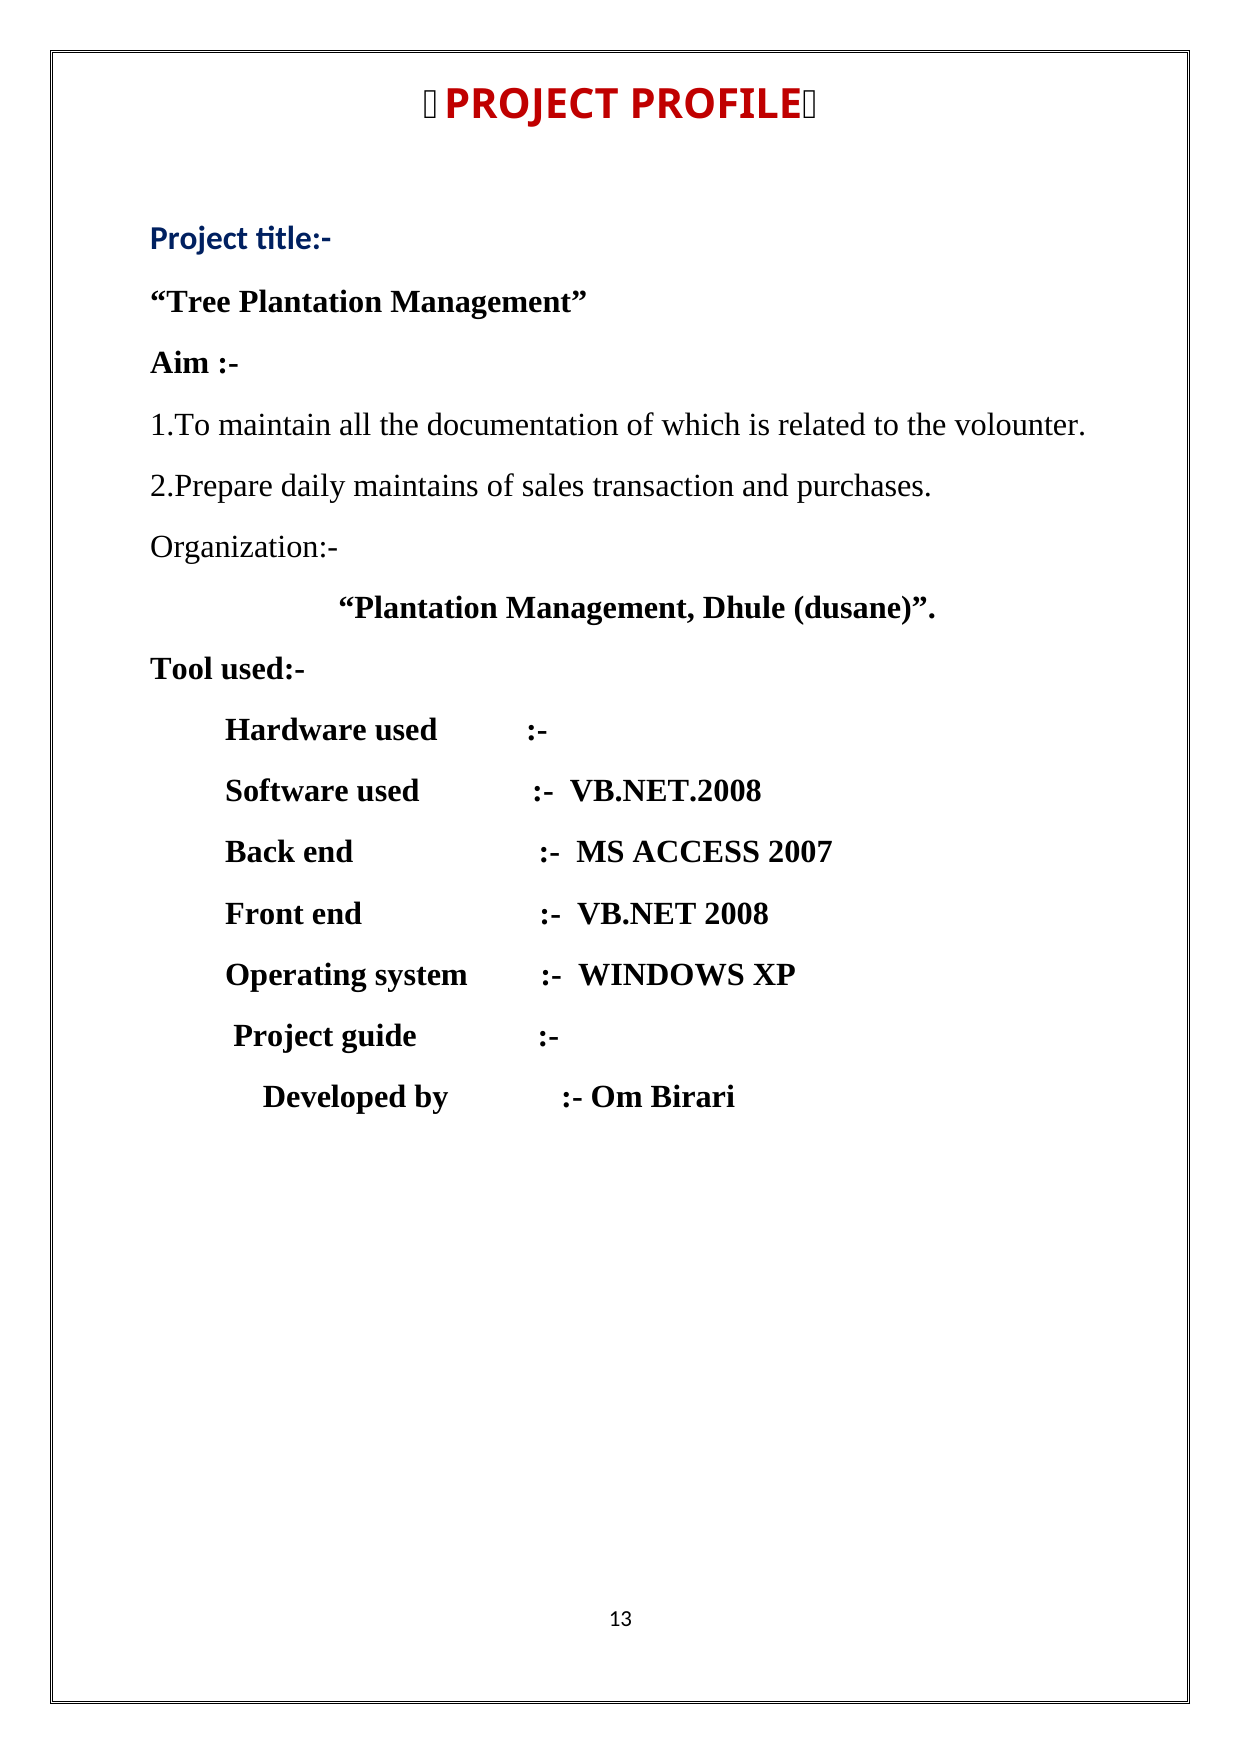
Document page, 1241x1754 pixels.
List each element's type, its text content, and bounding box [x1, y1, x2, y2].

text Back end :- MS ACCESS 2007 [225, 833, 1090, 870]
text 2.Prepare daily maintains of sales transaction and purchases. [150, 466, 1090, 503]
text Operating system :- WINDOWS XP [225, 955, 1090, 992]
text “Plantation Management, Dhule (dusane)”. [225, 588, 1090, 625]
text Hardware used :- [225, 711, 1090, 748]
text Software used :- VB.NET.2008 [225, 772, 1090, 809]
text  PROJECT PROFILE [150, 74, 1090, 131]
text Project guide :- [225, 1016, 1090, 1053]
text Aim :- [150, 344, 1090, 381]
text Project title:- [150, 217, 1090, 258]
text “Tree Plantation Management” [150, 282, 1090, 319]
text Organization:- [150, 527, 1090, 564]
text Developed by :- Om Birari [150, 1077, 1090, 1114]
text Front end :- VB.NET 2008 [225, 894, 1090, 931]
text Tool used:- [150, 649, 1090, 686]
text 1.To maintain all the documentation of which is related to the volounter. [150, 405, 1090, 442]
